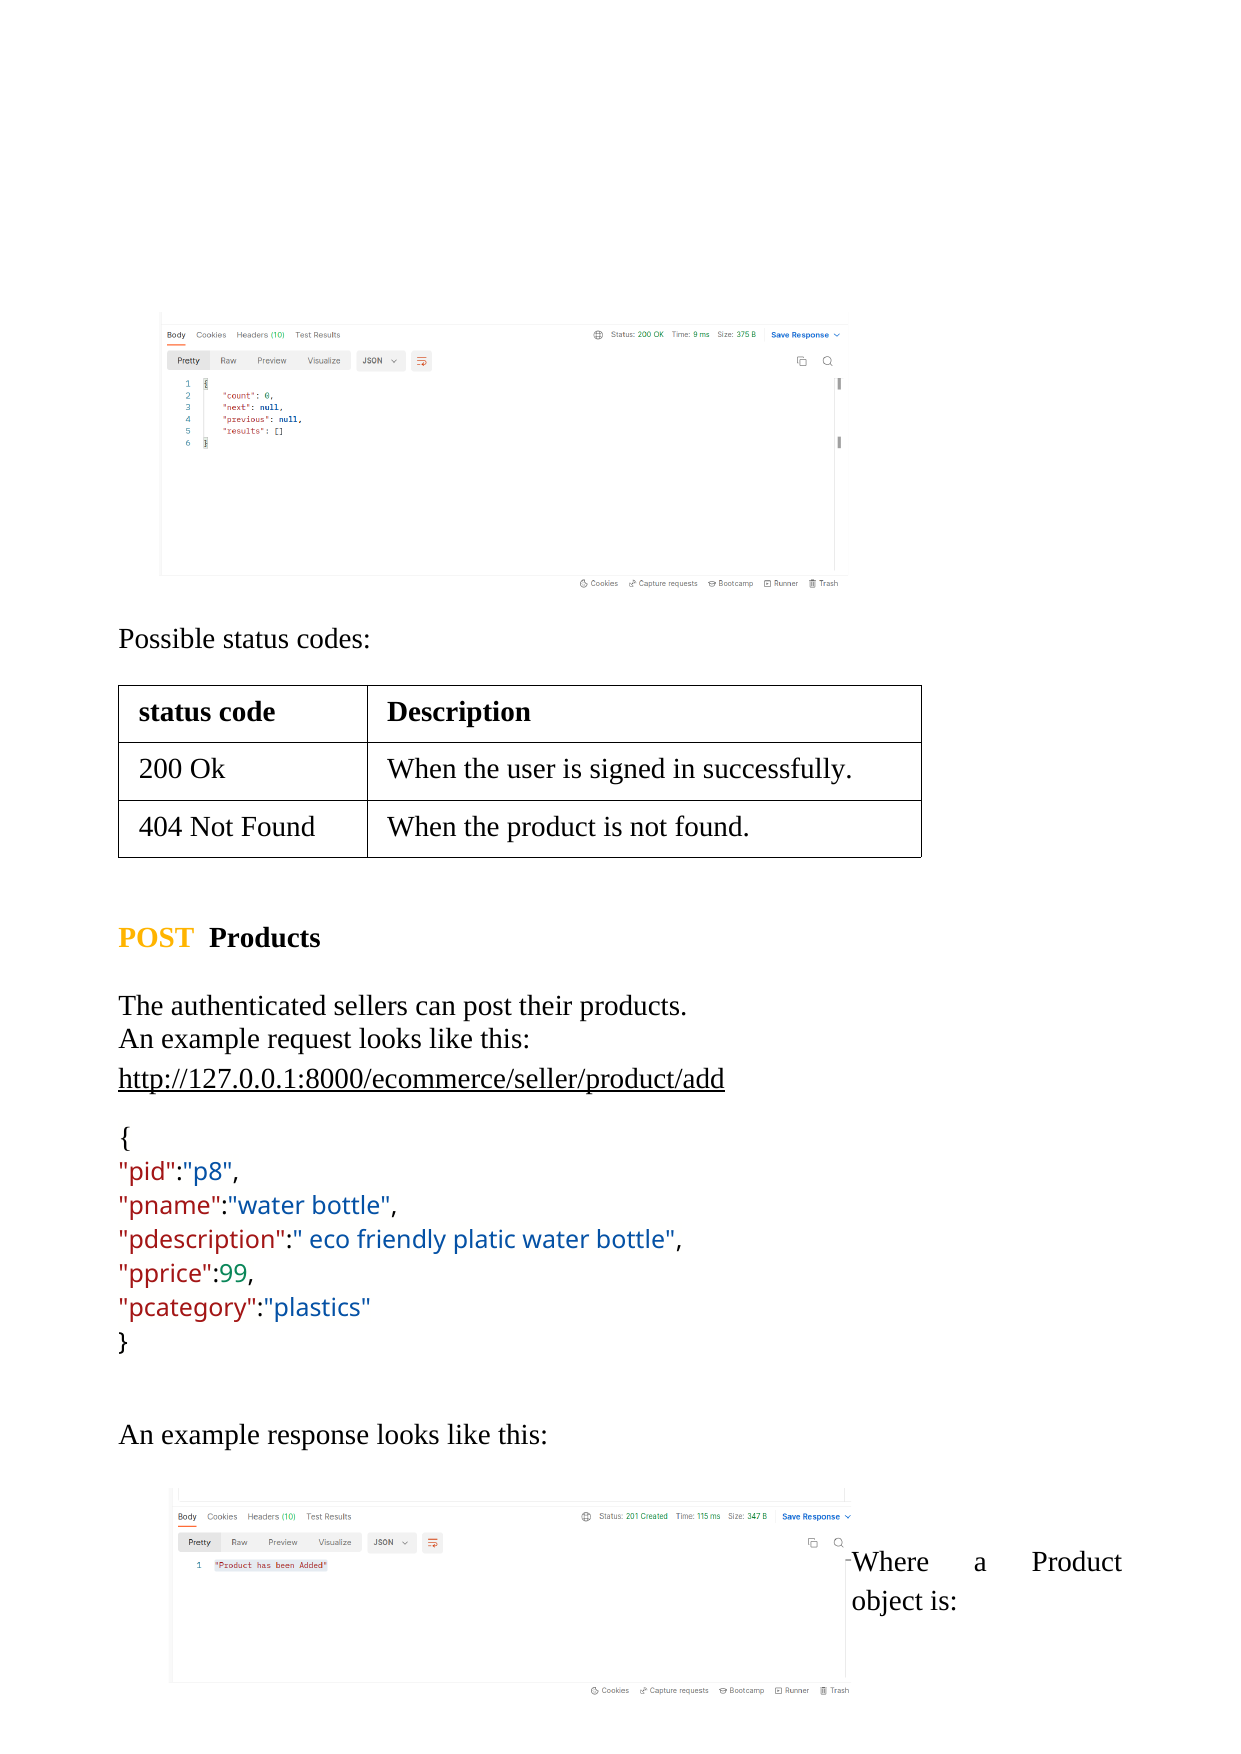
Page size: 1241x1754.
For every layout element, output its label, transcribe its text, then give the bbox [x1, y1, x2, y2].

text Possible status codes: [118, 621, 1122, 655]
text } [118, 1324, 1122, 1358]
table_header status code [119, 686, 367, 742]
text An example request looks like this: [118, 1021, 1122, 1055]
text The authenticated sellers can post their products. [118, 988, 1122, 1021]
text http://127.0.0.1:8000/ecommerce/seller/product/add [118, 1061, 1122, 1094]
text "pprice":99, [118, 1256, 1122, 1290]
text "pdescription":" eco friendly platic water bottle", [118, 1222, 1122, 1256]
text Where a Product object is: [118, 1544, 1122, 1616]
text POST Products [118, 921, 1122, 954]
text An example response looks like this: [118, 1417, 1122, 1451]
table_cell When the user is signed in successfully. [368, 743, 921, 799]
table_header Description [368, 686, 921, 742]
table_cell 404 Not Found [119, 801, 367, 857]
text "pcategory":"plastics" [118, 1290, 1122, 1324]
text { [118, 1120, 1122, 1154]
text "pid":"p8", [118, 1154, 1122, 1188]
table_cell 200 Ok [119, 743, 367, 799]
table_cell When the product is not found. [368, 801, 921, 857]
text "pname":"water bottle", [118, 1188, 1122, 1222]
